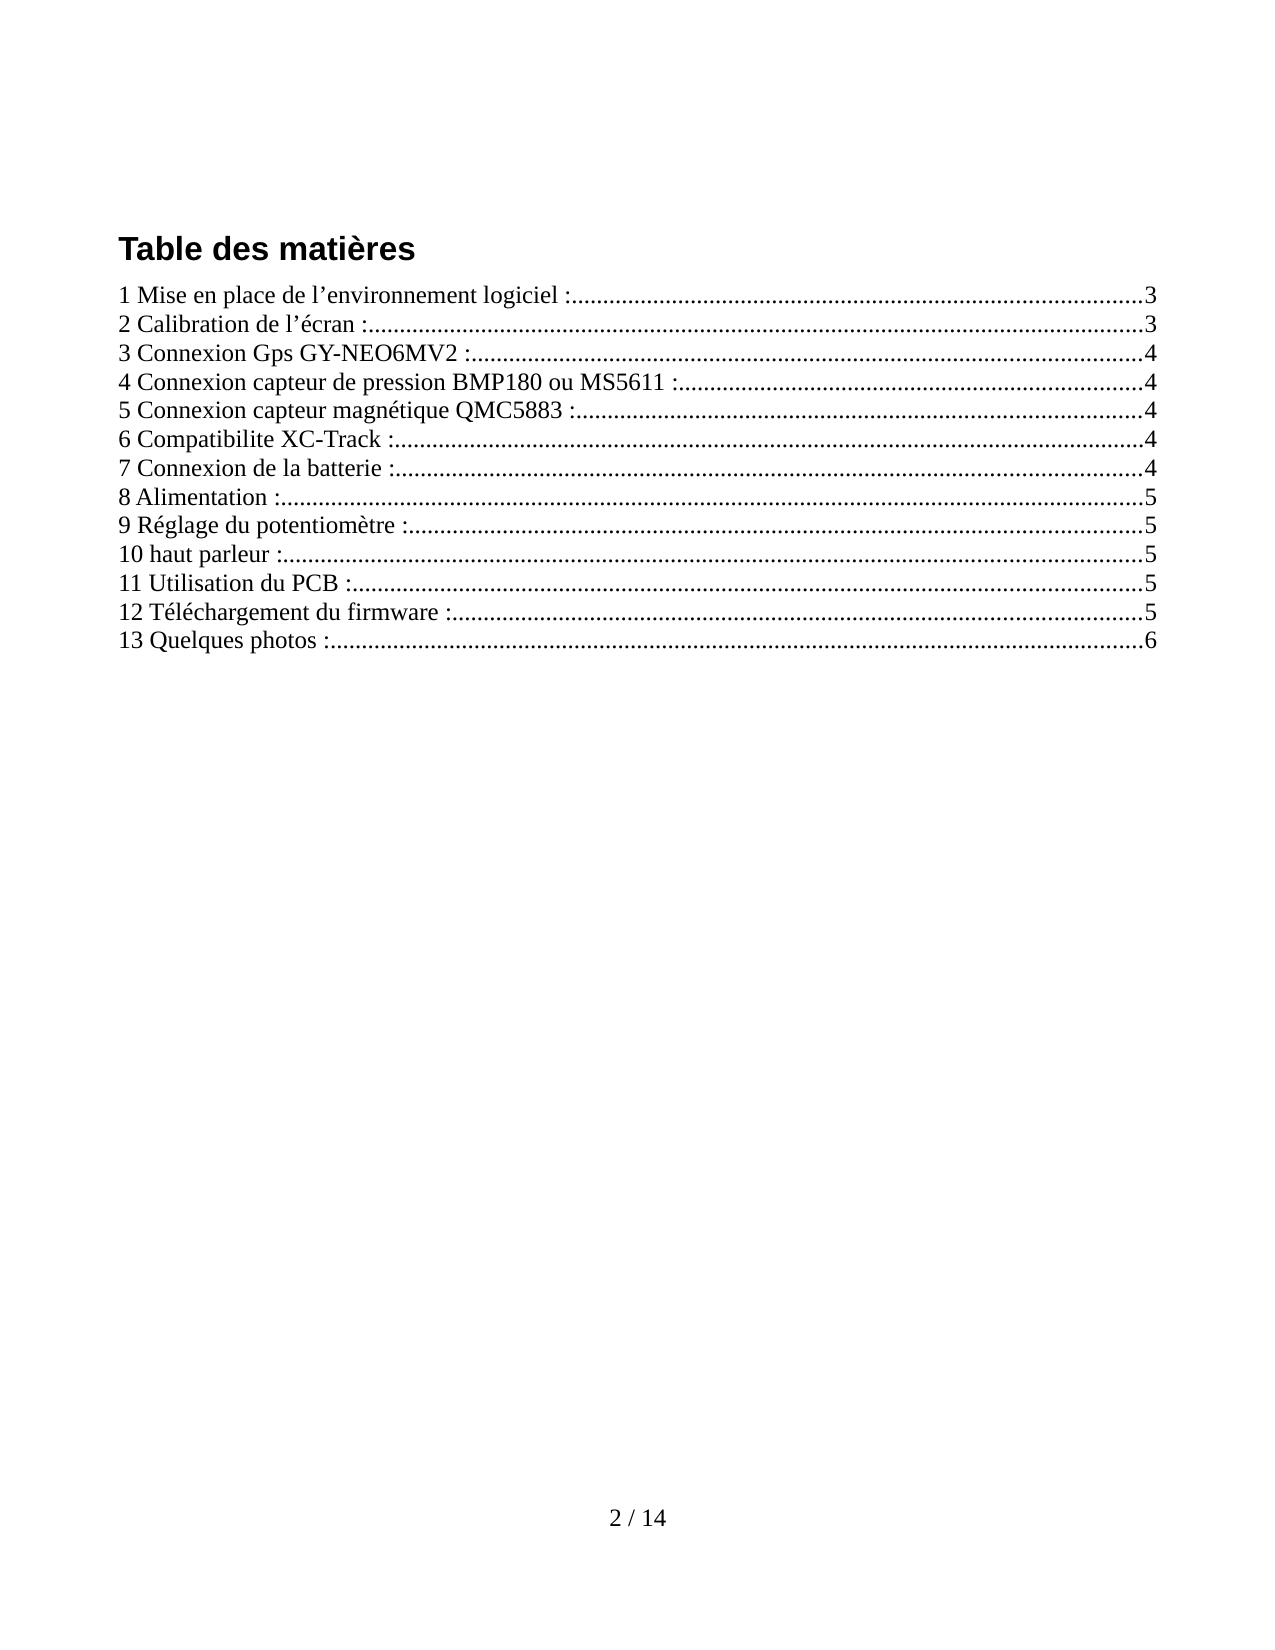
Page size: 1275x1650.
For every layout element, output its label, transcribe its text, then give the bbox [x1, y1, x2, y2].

text 4 Connexion capteur de pression BMP180 ou MS5611 : 4 [118, 367, 1157, 395]
text 11 Utilisation du PCB : 5 [118, 568, 1157, 597]
subtitle Table des matières [118, 229, 1157, 268]
text 8 Alimentation : 5 [118, 482, 1157, 510]
text 1 Mise en place de l’environnement logiciel : 3 [118, 280, 1157, 309]
text 5 Connexion capteur magnétique QMC5883 : 4 [118, 395, 1157, 424]
text 10 haut parleur : 5 [118, 539, 1157, 568]
text 3 Connexion Gps GY-NEO6MV2 : 4 [118, 338, 1157, 367]
text 2 Calibration de l’écran : 3 [118, 309, 1157, 338]
text 6 Compatibilite XC-Track : 4 [118, 424, 1157, 453]
text 7 Connexion de la batterie : 4 [118, 453, 1157, 482]
text 13 Quelques photos : 6 [118, 625, 1157, 654]
text 12 Téléchargement du firmware : 5 [118, 597, 1157, 625]
text 9 Réglage du potentiomètre : 5 [118, 510, 1157, 539]
